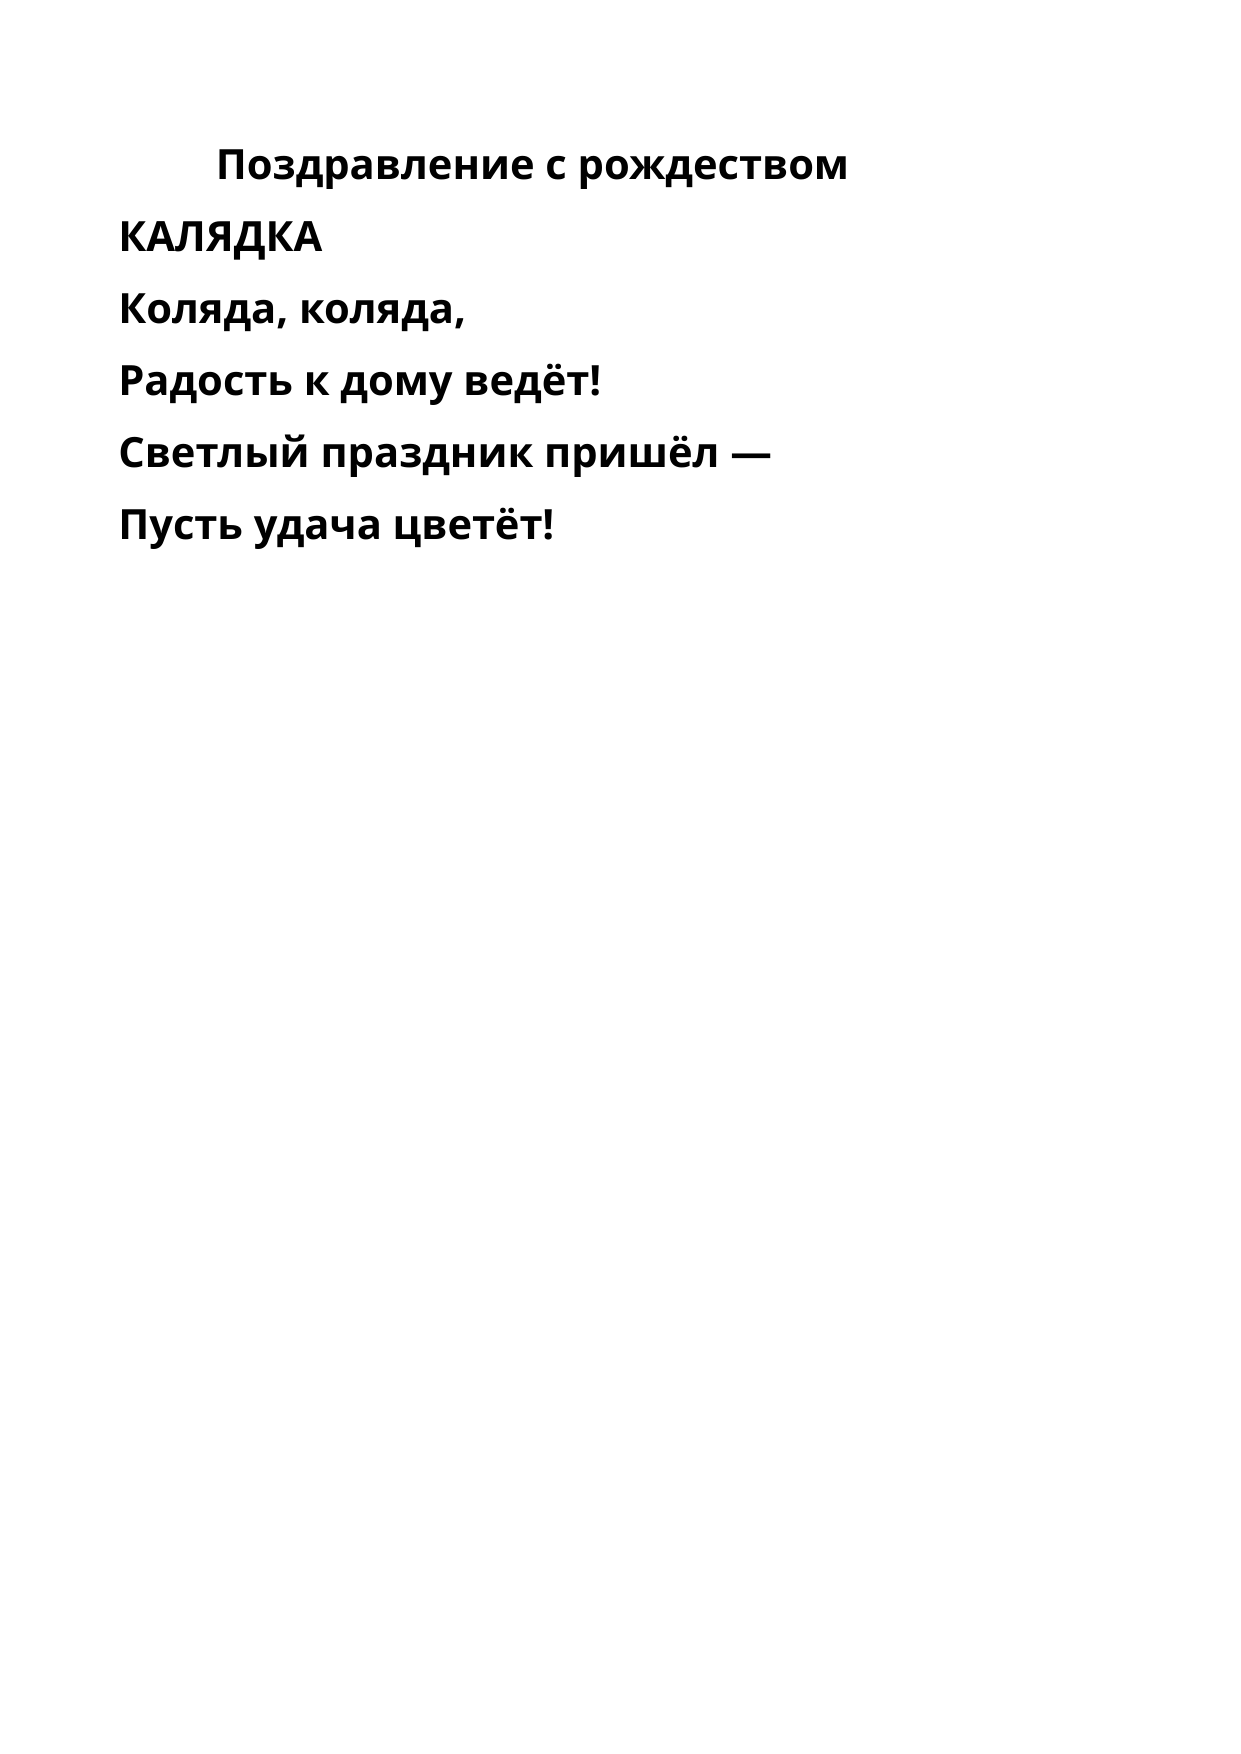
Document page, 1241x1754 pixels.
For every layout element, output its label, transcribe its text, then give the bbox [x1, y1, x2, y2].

text Радость к дому ведёт! [118, 354, 1181, 406]
text Светлый праздник пришёл — [118, 426, 1181, 477]
text Коляда, коляда, [118, 283, 1181, 334]
text Поздравление с рождеством [118, 139, 1181, 190]
text Пусть удача цветёт! [118, 498, 1181, 549]
text КАЛЯДКА [118, 211, 1181, 262]
